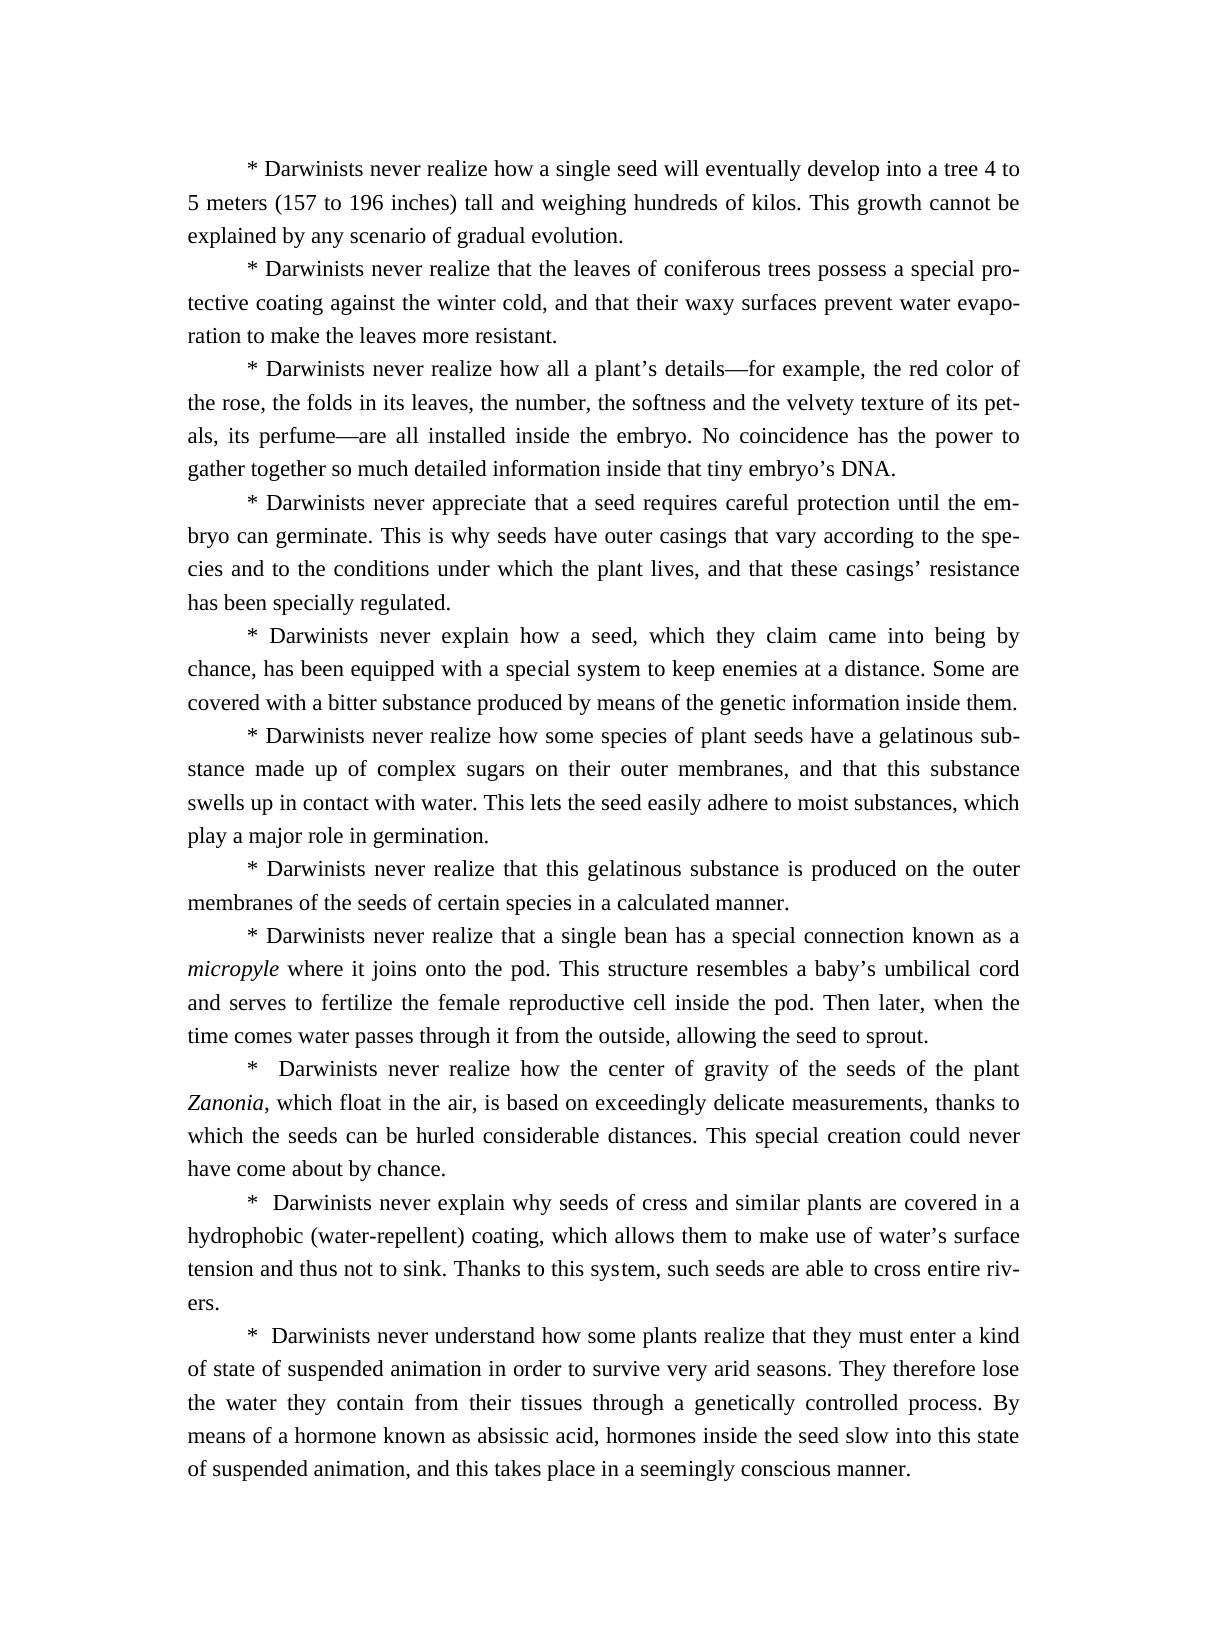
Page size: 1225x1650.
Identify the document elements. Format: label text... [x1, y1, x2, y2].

text * Darwinists nev­er re­al­ize that a sin­gle bean has a spe­cial con­nec­tion known as a mi­cro­py­le where it joins on­to the pod. This struc­ture re­sem­bles a ba­by’s um­bil­i­cal cord and serves to fer­ti­lize the fe­male re­pro­duc­tive cell in­side the pod. Then lat­er, when the time comes wa­ter pass­es through it from the out­side, al­low­ing the seed to sprout. [187, 917, 1020, 1050]
text * Darwinists nev­er un­der­stand how some plants re­al­ize that they must en­ter a kind of state of sus­pend­ed an­i­ma­tion in or­der to sur­vive very ar­id sea­sons. They there­fore lose the wa­ter they con­tain from their tis­sues through a ge­net­i­cal­ly con­trolled proc­ess. By means of a hor­mone known as ab­sis­sic ac­id, hor­mones in­side the seed slow in­to this state of sus­pend­ed an­i­ma­tion, and this takes place in a seem­ing­ly con­scious man­ner. [187, 1317, 1020, 1483]
text * Darwinists nev­er re­al­ize how a sin­gle seed will even­tu­al­ly de­vel­op in­to a tree 4 to 5 me­ters (157 to 196 inch­es) tall and weigh­ing hun­dreds of ki­los. This growth can­not be ex­plained by any sce­nar­io of grad­u­al ev­o­lu­tion. [187, 150, 1020, 250]
text * Darwinists nev­er ex­plain how a seed, which they claim came in­to be­ing by chance, has been equipped with a spe­cial sys­tem to keep en­e­mies at a dis­tance. Some are cov­ered with a bit­ter sub­stance pro­duced by means of the ge­net­ic in­for­ma­tion in­side them. [187, 617, 1020, 717]
text * Darwinists nev­er ex­plain why seeds of cress and sim­i­lar plants are cov­ered in a hy­dro­pho­bic (wa­ter-re­pel­lent) coat­ing, which al­lows them to make use of wa­ter’s sur­face ten­sion and thus not to sink. Thanks to this sys­tem, such seeds are able to cross en­tire riv­ers. [187, 1183, 1020, 1317]
text * Darwinists nev­er ap­pre­ci­ate that a seed re­quires care­ful pro­tec­tion un­til the em­bryo can ger­mi­nate. This is why seeds have out­er cas­ings that vary ac­cord­ing to the spe­cies and to the con­di­tions un­der which the plant lives, and that these cas­ings’ re­sist­ance has been spe­cial­ly reg­u­lat­ed. [187, 483, 1020, 617]
text * Darwinists nev­er re­al­ize how all a plant’s de­tails—for ex­am­ple, the red col­or of the rose, the folds in its leaves, the num­ber, the soft­ness and the vel­vety tex­ture of its pet­als, its per­fume—are all in­stalled in­side the em­bryo. No co­in­ci­dence has the pow­er to gath­er to­geth­er so much de­tailed in­for­ma­tion in­side that ti­ny em­bry­o’s DNA. [187, 350, 1020, 483]
text * Darwinists nev­er re­al­ize that the leaves of co­nif­er­ous trees pos­sess a spe­cial pro­tec­tive coat­ing against the win­ter cold, and that their waxy sur­fa­ces pre­vent wa­ter evap­o­ra­tion to make the leaves more re­sist­ant. [187, 250, 1020, 350]
text * Darwinists nev­er re­al­ize that this ge­lat­i­nous sub­stance is pro­duced on the out­er mem­branes of the seeds of cer­tain spe­cies in a calculated manner. [187, 850, 1020, 917]
text * Darwinists nev­er re­al­ize how the cen­ter of grav­i­ty of the seeds of the plant Zanonia, which float in the air, is based on ex­ceed­ing­ly del­i­cate meas­ure­ments, thanks to which the seeds can be hurled con­sid­er­a­ble dis­tan­ces. This spe­cial cre­a­tion could nev­er have come about by chance. [187, 1050, 1020, 1183]
text * Darwinists nev­er re­al­ize how some spe­cies of plant seeds have a ge­lat­i­nous sub­stance made up of com­plex sug­ars on their out­er mem­branes, and that this sub­stance swells up in con­tact with wa­ter. This lets the seed eas­i­ly ad­here to moist sub­stan­ces, which play a ma­jor role in ger­mi­na­tion. [187, 717, 1020, 850]
